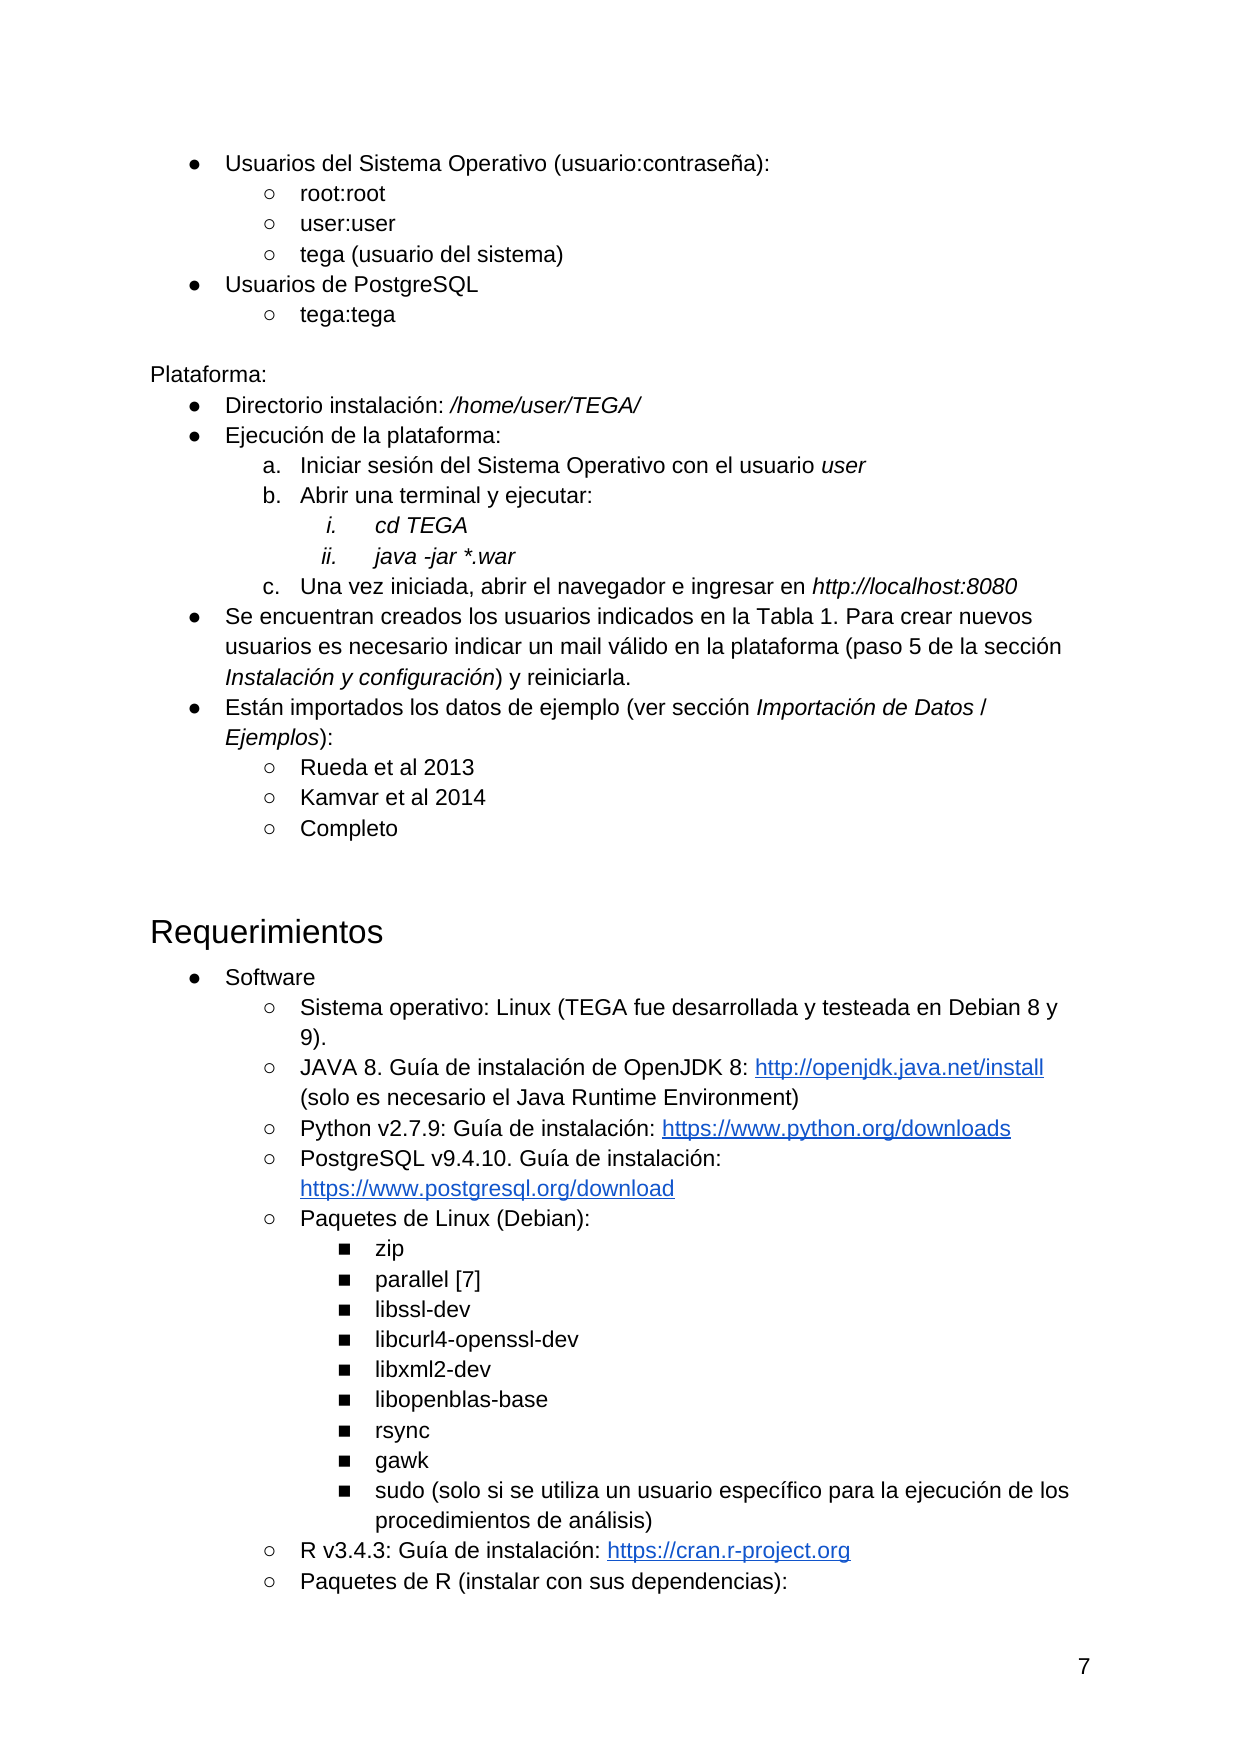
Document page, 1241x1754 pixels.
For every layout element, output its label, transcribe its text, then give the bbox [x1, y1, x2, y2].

list rsync [337, 1417, 1090, 1443]
list Kamvar et al 2014 [262, 784, 1090, 811]
list Paquetes de R (instalar con sus dependencias): [262, 1568, 1090, 1594]
list Usuarios del Sistema Operativo (usuario:contraseña): [187, 150, 1090, 176]
list JAVA 8. Guía de instalación de OpenJDK 8: http://openjdk.java.net/install (solo es necesario el Java Runtime Environment) [262, 1054, 1090, 1111]
list root:root [262, 180, 1090, 207]
list tega:tega [262, 301, 1090, 327]
list Abrir una terminal y ejecutar: [262, 482, 1090, 509]
list Software [187, 963, 1090, 990]
list sudo (solo si se utiliza un usuario específico para la ejecución de los procedimientos de análisis) [337, 1477, 1090, 1533]
list parallel [7] [337, 1266, 1090, 1292]
list Paquetes de Linux (Debian): [262, 1205, 1090, 1231]
list java -jar *.war [337, 543, 1090, 569]
list Completo [262, 814, 1090, 841]
list libxml2-dev [337, 1356, 1090, 1382]
list Están importados los datos de ejemplo (ver sección Importación de Datos / Ejemplos): [187, 694, 1090, 750]
list Iniciar sesión del Sistema Operativo con el usuario user [262, 452, 1090, 478]
list libcurl4-openssl-dev [337, 1326, 1090, 1352]
list Una vez iniciada, abrir el navegador e ingresar en http://localhost:8080 [262, 573, 1090, 599]
list zip [337, 1235, 1090, 1262]
list R v3.4.3: Guía de instalación: https://cran.r-project.org [262, 1537, 1090, 1564]
text Plataforma: [150, 361, 1090, 388]
list Sistema operativo: Linux (TEGA fue desarrollada y testeada en Debian 8 y 9). [262, 994, 1090, 1050]
list Rueda et al 2013 [262, 754, 1090, 781]
list Se encuentran creados los usuarios indicados en la Tabla 1. Para crear nuevos usuarios es necesario indicar un mail válido en la plataforma (paso 5 de la sección Instalación y configuración) y reiniciarla. [187, 603, 1090, 690]
list Usuarios de PostgreSQL [187, 271, 1090, 297]
list libopenblas-base [337, 1386, 1090, 1413]
list Ejecución de la plataforma: [187, 422, 1090, 448]
list gawk [337, 1447, 1090, 1473]
subtitle Requerimientos [150, 912, 1090, 951]
list libssl-dev [337, 1296, 1090, 1322]
list Python v2.7.9: Guía de instalación: https://www.python.org/downloads [262, 1114, 1090, 1141]
list Directorio instalación: /home/user/TEGA/ [187, 392, 1090, 418]
list tega (usuario del sistema) [262, 241, 1090, 267]
list user:user [262, 210, 1090, 237]
list PostgreSQL v9.4.10. Guía de instalación: https://www.postgresql.org/download [262, 1145, 1090, 1201]
list cd TEGA [337, 512, 1090, 539]
